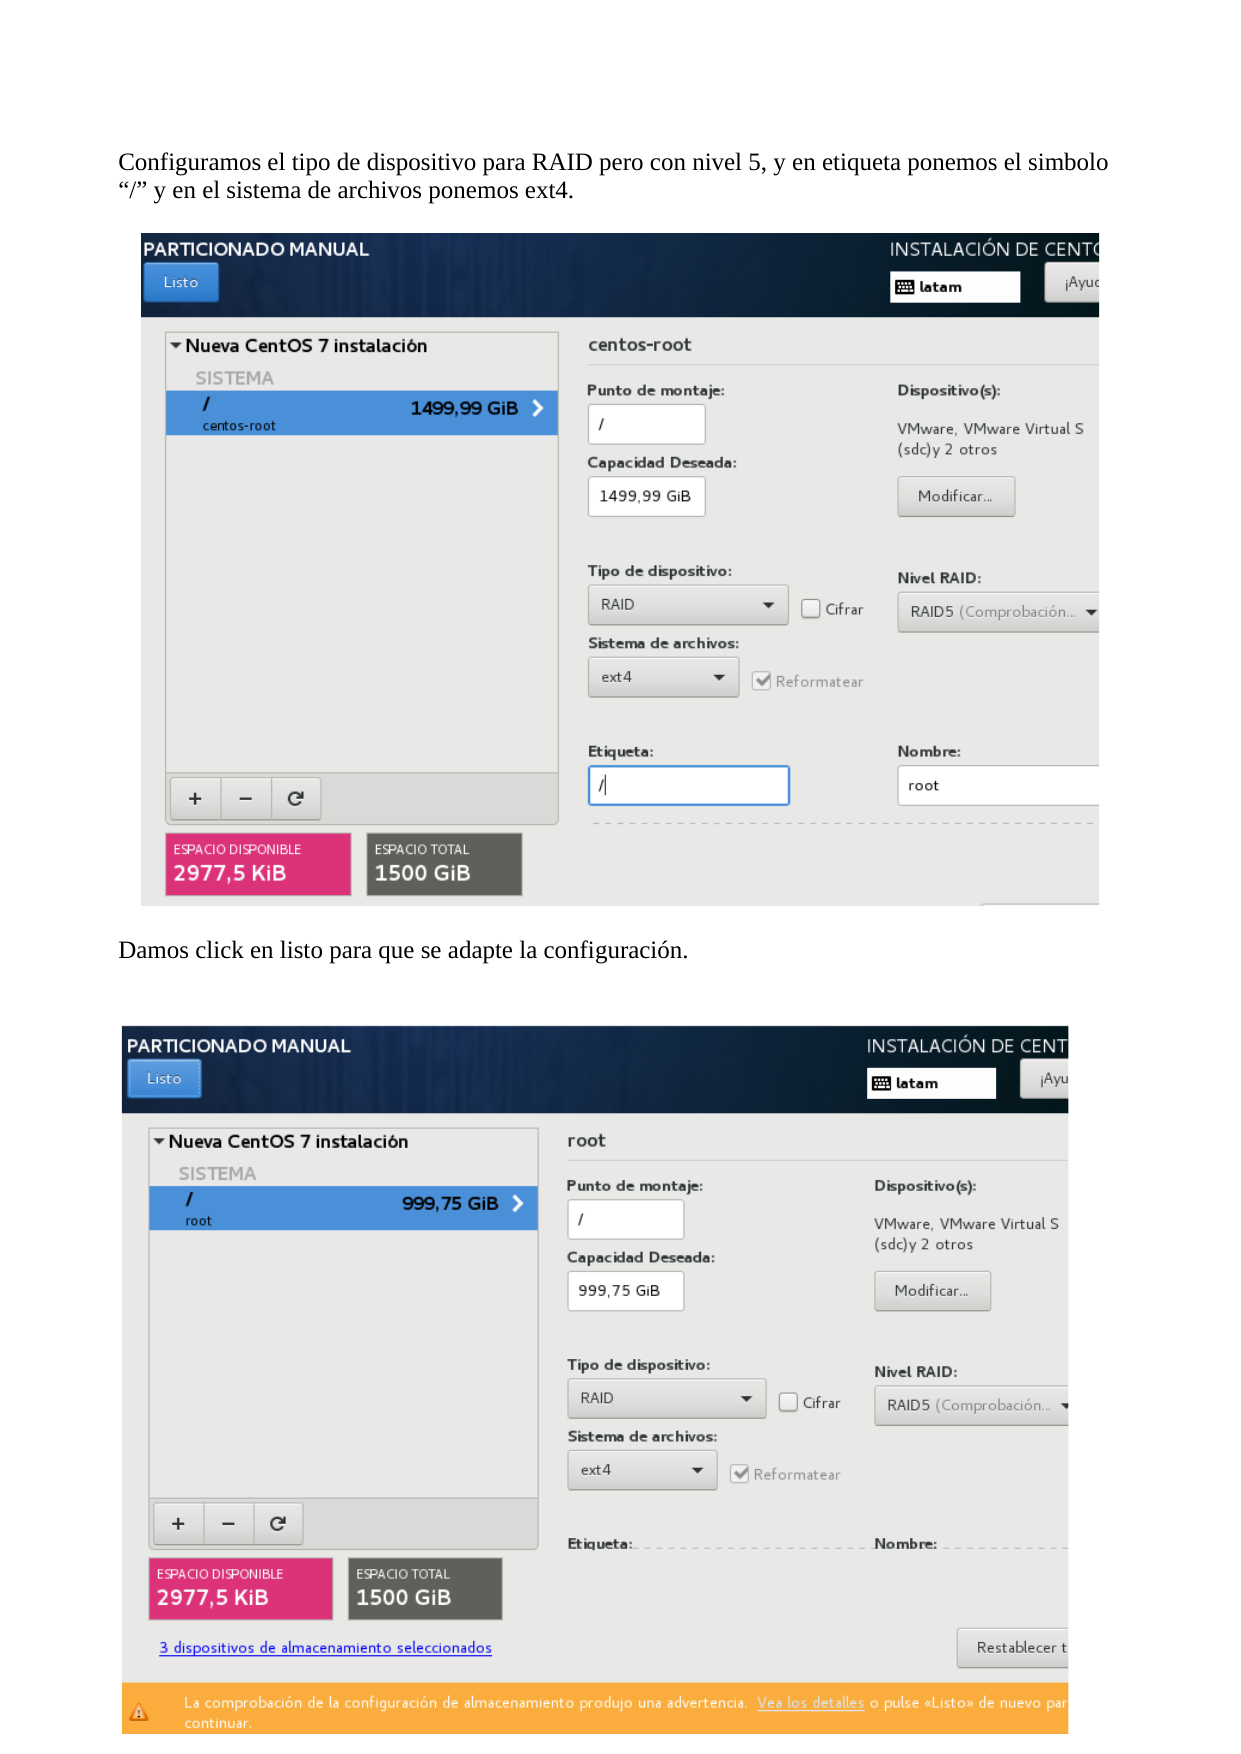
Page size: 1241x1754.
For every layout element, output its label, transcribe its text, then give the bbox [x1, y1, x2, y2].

text Damos click en listo para que se adapte la configuración. [118, 935, 1122, 963]
text Configuramos el tipo de dispositivo para RAID pero con nivel 5, y en etiqueta ponemos el simbolo “/” y en el sistema de archivos ponemos ext4. [118, 147, 1122, 204]
picture [121, 1025, 1069, 1734]
picture [141, 233, 1100, 906]
